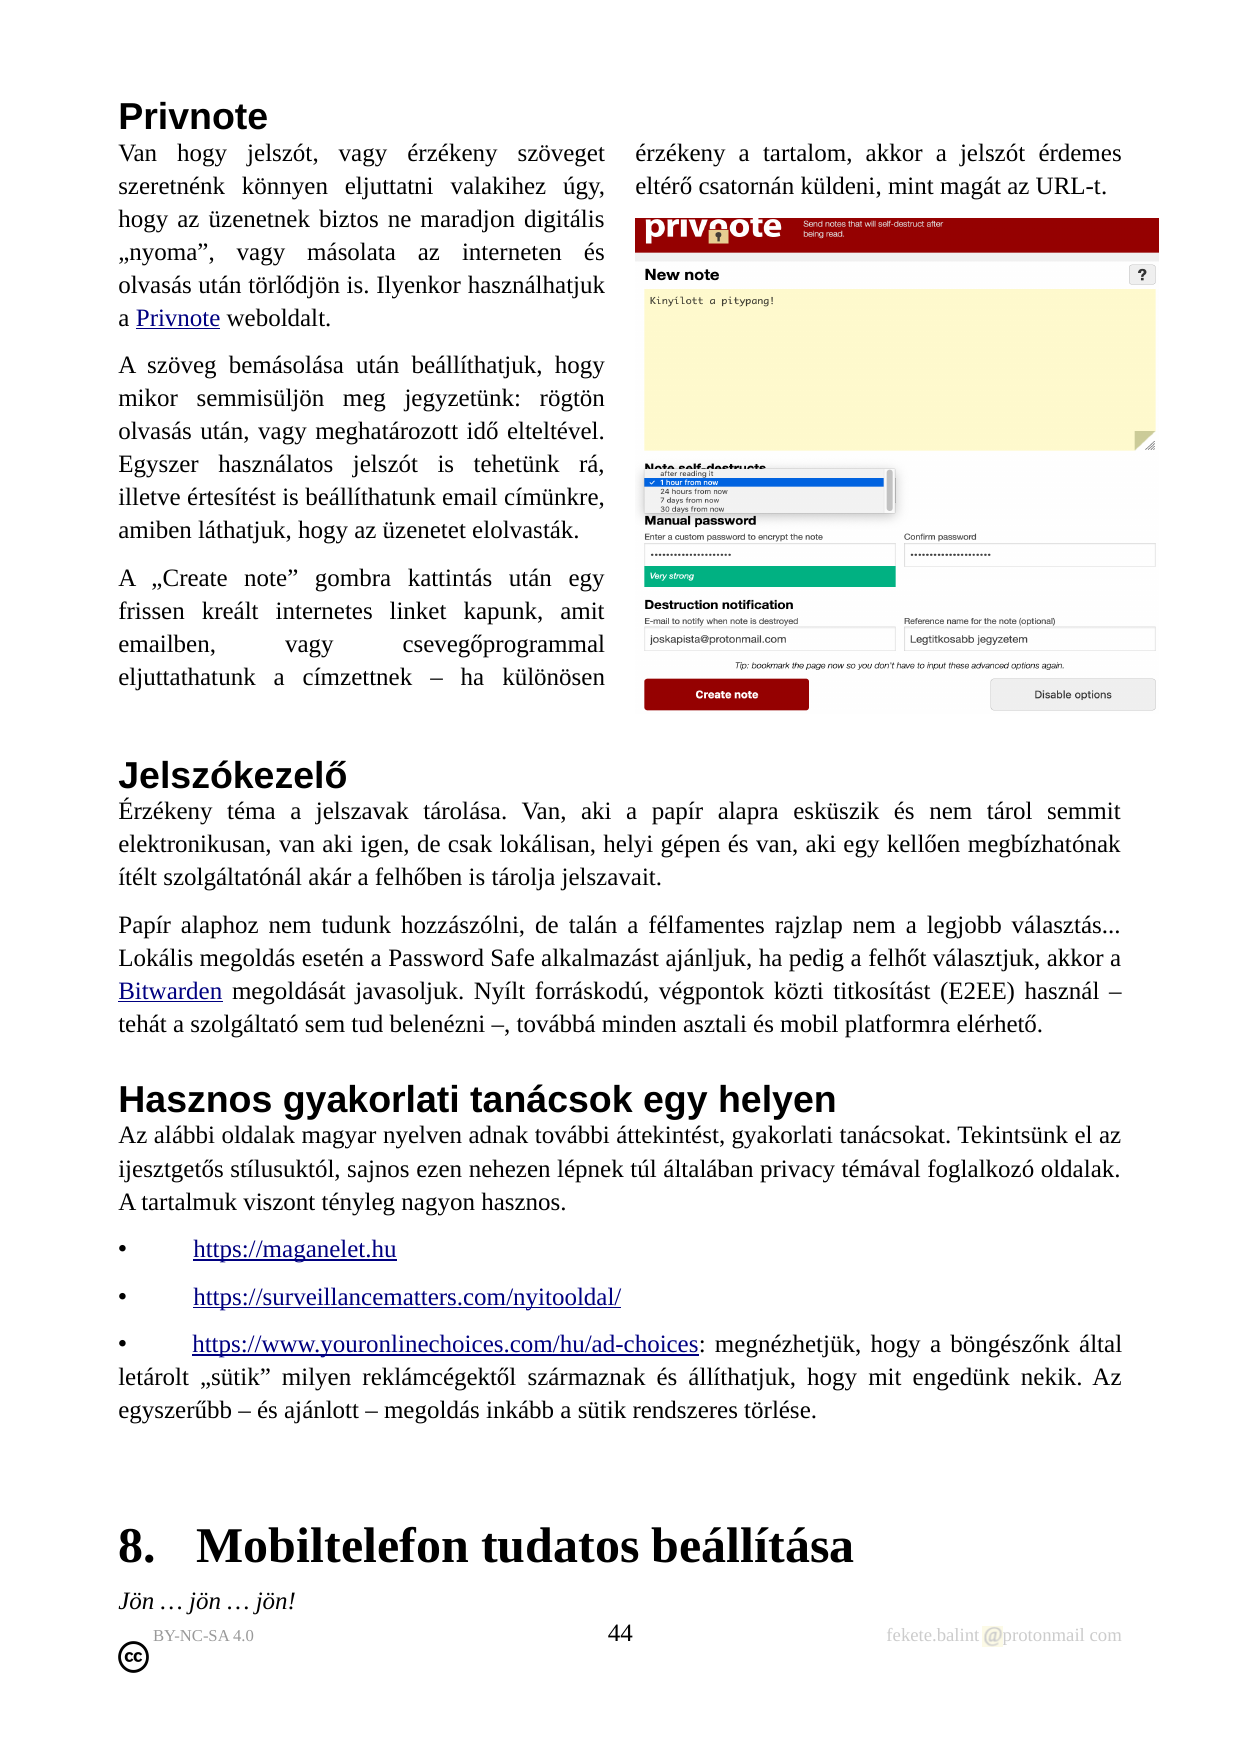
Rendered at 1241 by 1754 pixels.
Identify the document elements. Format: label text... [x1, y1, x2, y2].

subtitle Jelszókezelő [118, 753, 1122, 796]
list https://maganelet.hu [118, 1234, 1122, 1263]
text Az alábbi oldalak magyar nyelven adnak további áttekintést, gyakorlati tanácsokat. Tekintsünk el az ijesztgetős stílusuktól, sajnos ezen nehezen lépnek túl általában privacy témával foglalkozó oldalak. A tartalmuk viszont tényleg nagyon hasznos. [118, 1121, 1122, 1215]
picture [635, 218, 1159, 714]
list https://www.youronlinechoices.com/hu/ad-choices: megnézhetjük, hogy a böngészőnk által letárolt „sütik” milyen reklámcégektől származnak és állíthatjuk, hogy mit engedünk nekik. Az egyszerűbb – és ajánlott – megoldás inkább a sütik rendszeres törlése. [118, 1329, 1122, 1424]
subtitle Privnote [118, 94, 1122, 138]
picture [118, 1641, 149, 1673]
list https://surveillancematters.com/nyitooldal/ [118, 1282, 1122, 1311]
subtitle Mobiltelefon tudatos beállítása [118, 1516, 1122, 1573]
subtitle Hasznos gyakorlati tanácsok egy helyen [118, 1077, 1122, 1121]
text A szöveg bemásolása után beállíthatjuk, hogy mikor semmisüljön meg jegyzetünk: rögtön olvasás után, vagy meghatározott idő elteltével. Egyszer használatos jelszót is tehetünk rá, illetve értesítést is beállíthatunk email címünkre, amiben láthatjuk, hogy az üzenetet elolvasták. [118, 350, 605, 544]
picture [982, 1626, 1003, 1647]
text A „Create note” gombra kattintás után egy frissen kreált internetes linket kapunk, amit emailben, vagy csevegőprogrammal eljuttathatunk a címzettnek – ha különösen [118, 563, 605, 691]
text érzékeny a tartalom, akkor a jelszót érdemes eltérő csatornán küldeni, mint magát az URL-t. [635, 138, 1122, 199]
text Érzékeny téma a jelszavak tárolása. Van, aki a papír alapra esküszik és nem tárol semmit elektronikusan, van aki igen, de csak lokálisan, helyi gépen és van, aki egy kellően megbízhatónak ítélt szolgáltatónál akár a felhőben is tárolja jelszavait. [118, 796, 1122, 891]
text Van hogy jelszót, vagy érzékeny szöveget szeretnénk könnyen eljuttatni valakihez úgy, hogy az üzenetnek biztos ne maradjon digitális „nyoma”, vagy másolata az interneten és olvasás után törlődjön is. Ilyenkor használhatjuk a Privnote weboldalt. [118, 138, 605, 332]
text Jön … jön … jön! [118, 1586, 1122, 1614]
text Papír alaphoz nem tudunk hozzászólni, de talán a félfamentes rajzlap nem a legjobb választás... Lokális megoldás esetén a Password Safe alkalmazást ajánljuk, ha pedig a felhőt választjuk, akkor a Bitwarden megoldását javasoljuk. Nyílt forráskodú, végpontok közti titkosítást (E2EE) használ – tehát a szolgáltató sem tud belenézni –, továbbá minden asztali és mobil platformra elérhető. [118, 910, 1122, 1038]
